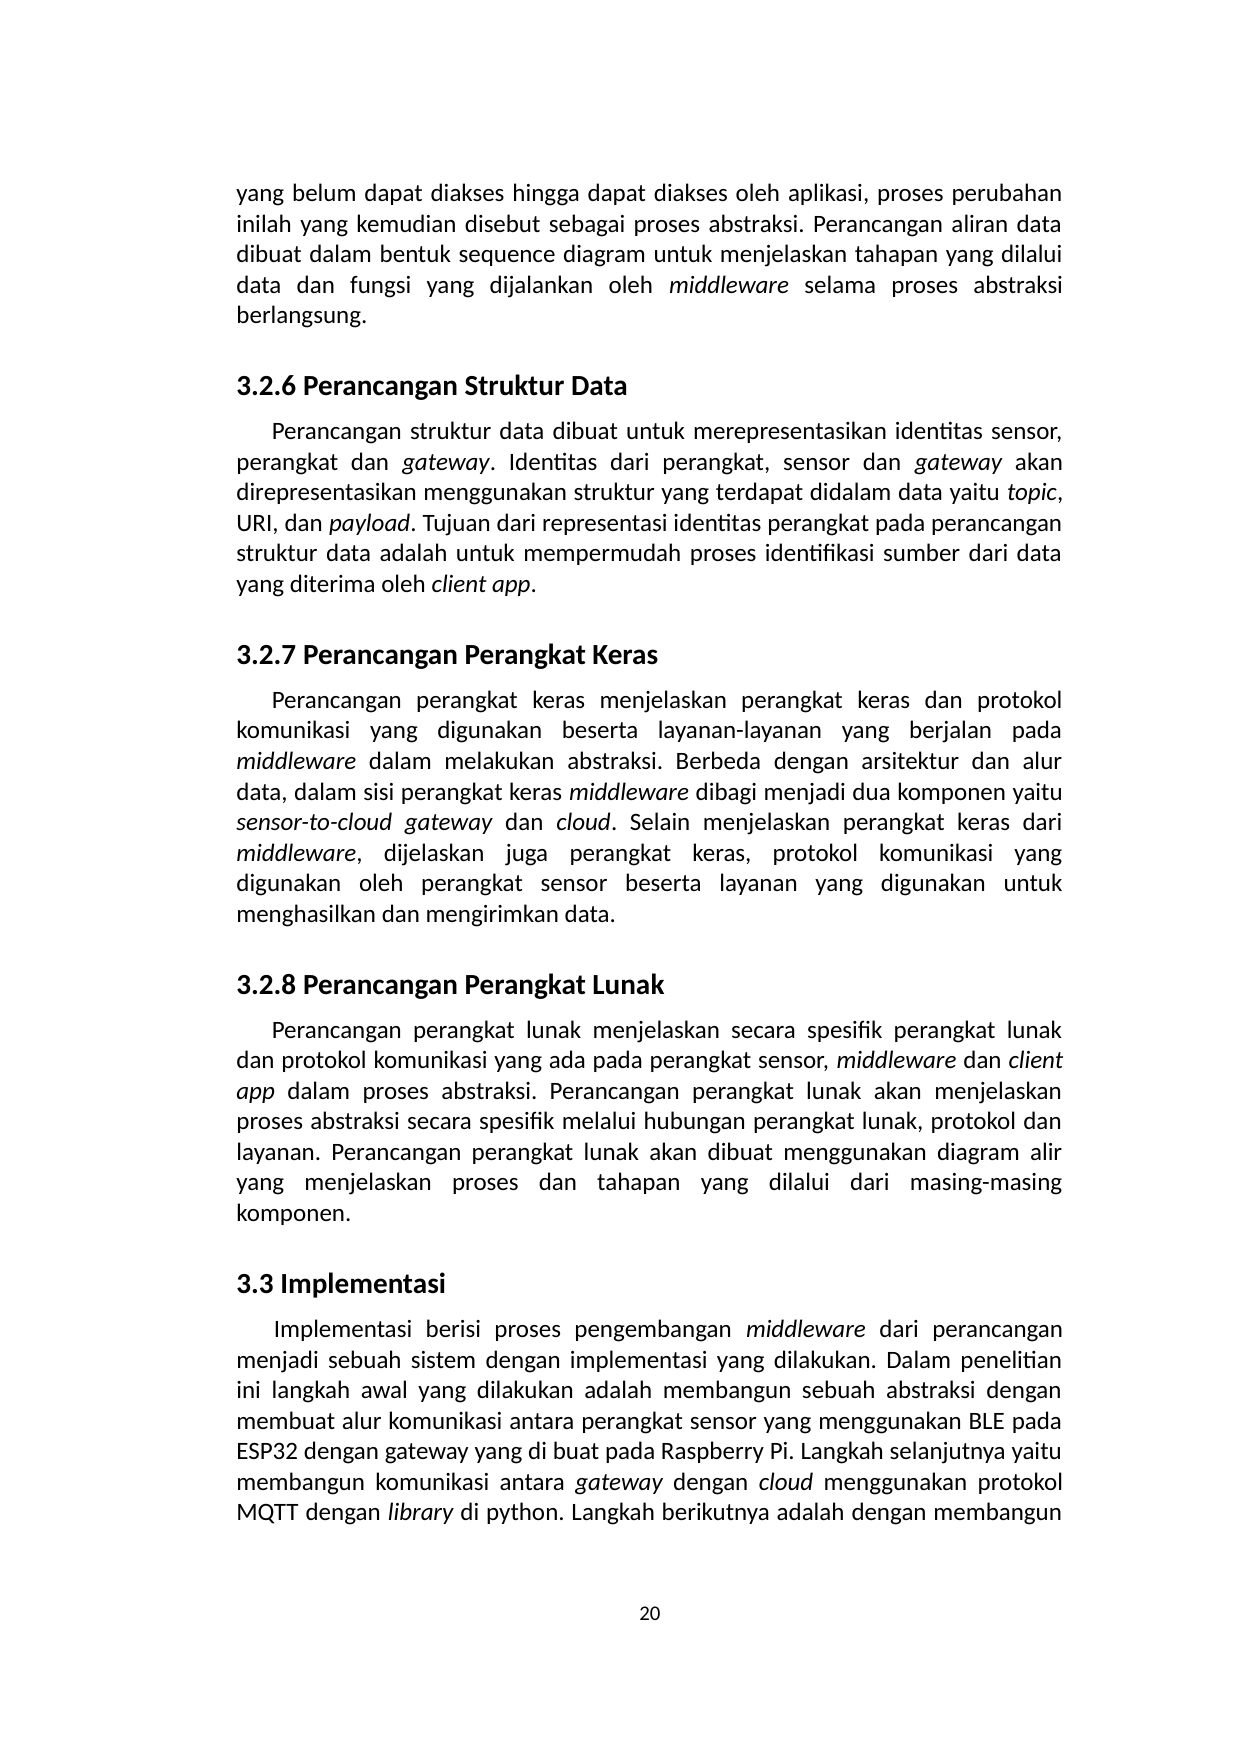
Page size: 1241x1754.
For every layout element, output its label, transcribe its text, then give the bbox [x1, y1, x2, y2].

subtitle Perancangan Struktur Data [236, 367, 1063, 403]
text Perancangan perangkat lunak menjelaskan secara spesifik perangkat lunak dan protokol komunikasi yang ada pada perangkat sensor, middleware dan client app dalam proses abstraksi. Perancangan perangkat lunak akan menjelaskan proses abstraksi secara spesifik melalui hubungan perangkat lunak, protokol dan layanan. Perancangan perangkat lunak akan dibuat menggunakan diagram alir yang menjelaskan proses dan tahapan yang dilalui dari masing-masing komponen. [236, 1014, 1063, 1228]
text yang belum dapat diakses hingga dapat diakses oleh aplikasi, proses perubahan inilah yang kemudian disebut sebagai proses abstraksi. Perancangan aliran data dibuat dalam bentuk sequence diagram untuk menjelaskan tahapan yang dilalui data dan fungsi yang dijalankan oleh middleware selama proses abstraksi berlangsung. [236, 177, 1063, 330]
text Implementasi berisi proses pengembangan middleware dari perancangan menjadi sebuah sistem dengan implementasi yang dilakukan. Dalam penelitian ini langkah awal yang dilakukan adalah membangun sebuah abstraksi dengan membuat alur komunikasi antara perangkat sensor yang menggunakan BLE pada ESP32 dengan gateway yang di buat pada Raspberry Pi. Langkah selanjutnya yaitu membangun komunikasi antara gateway dengan cloud menggunakan protokol MQTT dengan library di python. Langkah berikutnya adalah dengan membangun [236, 1313, 1063, 1527]
text Perancangan perangkat keras menjelaskan perangkat keras dan protokol komunikasi yang digunakan beserta layanan-layanan yang berjalan pada middleware dalam melakukan abstraksi. Berbeda dengan arsitektur dan alur data, dalam sisi perangkat keras middleware dibagi menjadi dua komponen yaitu sensor-to-cloud gateway dan cloud. Selain menjelaskan perangkat keras dari middleware, dijelaskan juga perangkat keras, protokol komunikasi yang digunakan oleh perangkat sensor beserta layanan yang digunakan untuk menghasilkan dan mengirimkan data. [236, 684, 1063, 928]
subtitle Perancangan Perangkat Lunak [236, 966, 1063, 1001]
subtitle Perancangan Perangkat Keras [236, 636, 1063, 672]
text Perancangan struktur data dibuat untuk merepresentasikan identitas sensor, perangkat dan gateway. Identitas dari perangkat, sensor dan gateway akan direpresentasikan menggunakan struktur yang terdapat didalam data yaitu topic, URI, dan payload. Tujuan dari representasi identitas perangkat pada perancangan struktur data adalah untuk mempermudah proses identifikasi sumber dari data yang diterima oleh client app. [236, 415, 1063, 598]
subtitle Implementasi [236, 1265, 1063, 1301]
